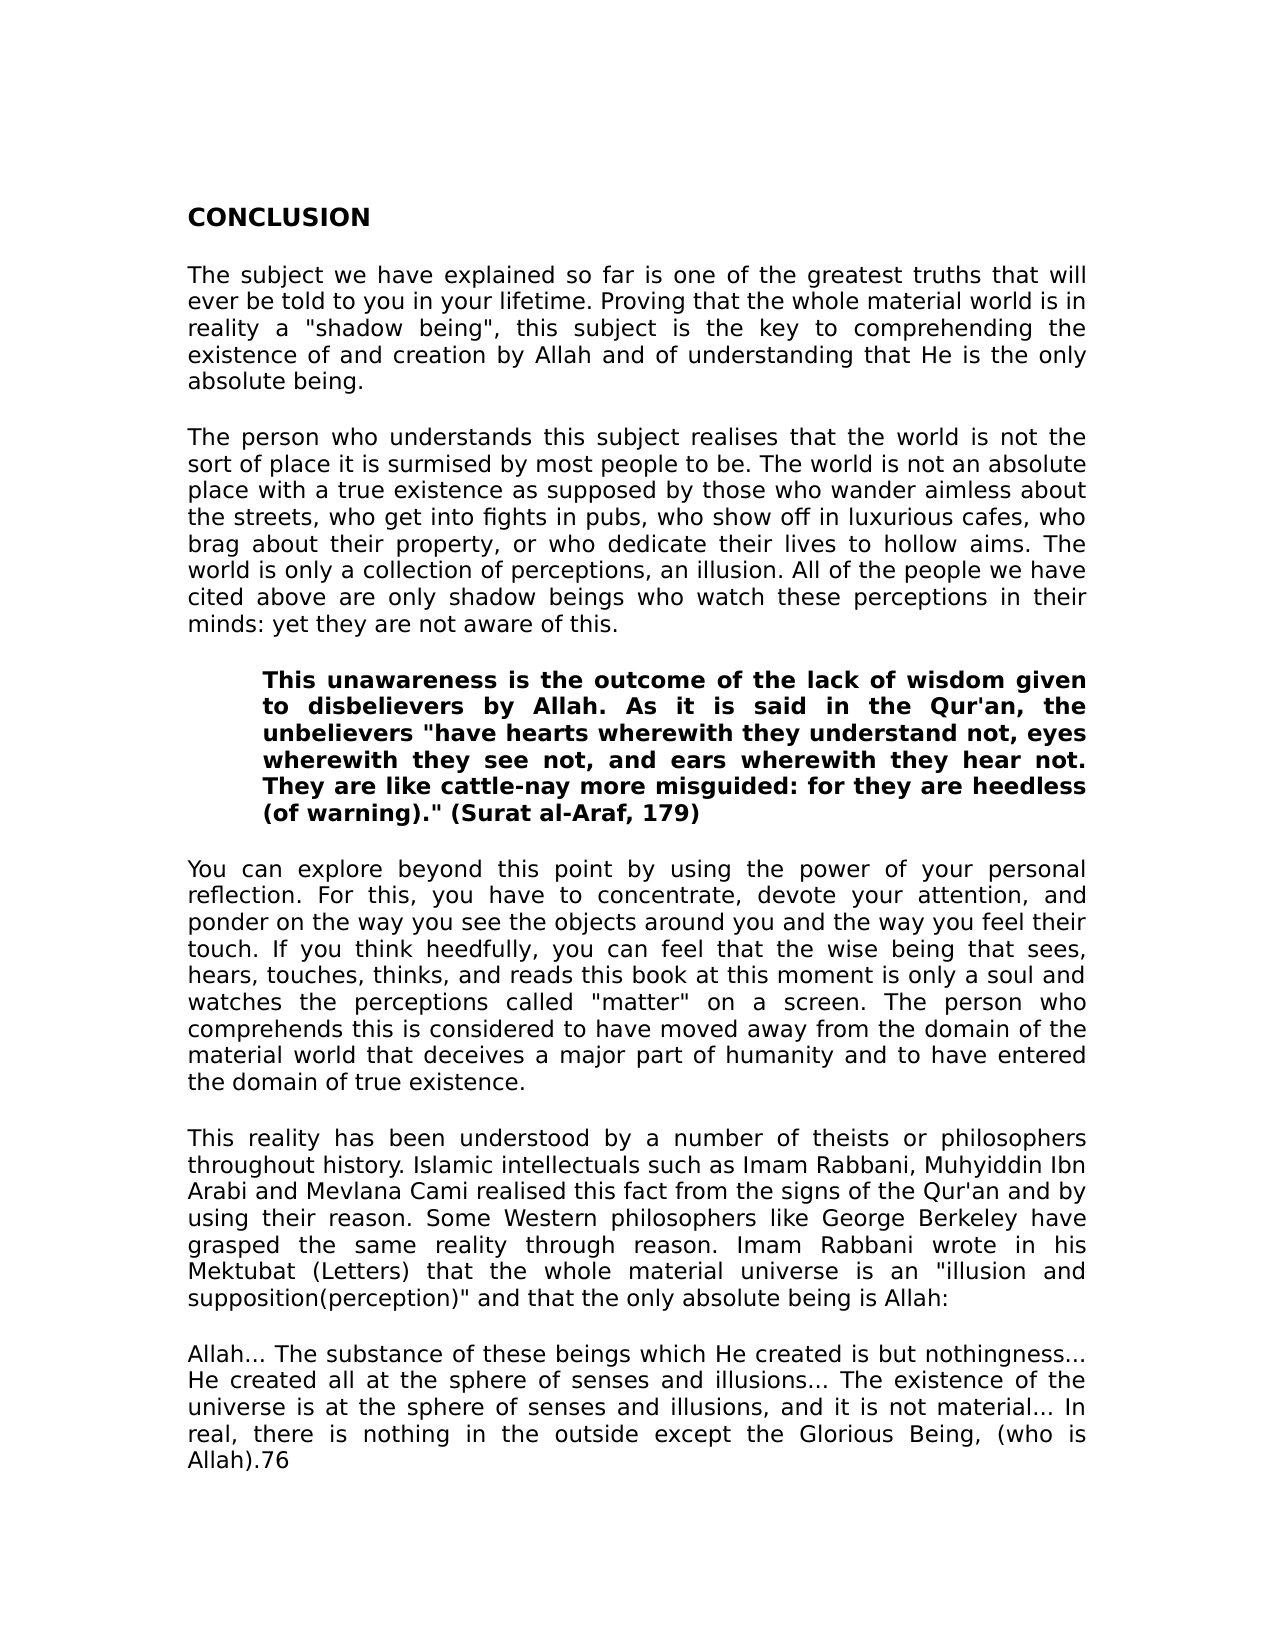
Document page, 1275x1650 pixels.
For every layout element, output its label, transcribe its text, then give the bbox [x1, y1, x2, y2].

text The person who understands this subject realises that the world is not the sort of place it is surmised by most people to be. The world is not an absolute place with a true existence as supposed by those who wander aimless about the streets, who get into fights in pubs, who show off in luxurious cafes, who brag about their property, or who dedicate their lives to hollow aims. The world is only a collection of perceptions, an illusion. All of the people we have cited above are only shadow beings who watch these perceptions in their minds: yet they are not aware of this. [187, 424, 1088, 638]
text This reality has been understood by a number of theists or philosophers throughout history. Islamic intellectuals such as Imam Rabbani, Muhyiddin Ibn Arabi and Mevlana Cami realised this fact from the signs of the Qur'an and by using their reason. Some Western philosophers like George Berkeley have grasped the same reality through reason. Imam Rabbani wrote in his Mektubat (Letters) that the whole material universe is an "illusion and supposition(perception)" and that the only absolute being is Allah: [187, 1125, 1088, 1312]
text You can explore beyond this point by using the power of your personal reflection. For this, you have to concentrate, devote your attention, and ponder on the way you see the objects around you and the way you feel their touch. If you think heedfully, you can feel that the wise being that sees, hears, touches, thinks, and reads this book at this moment is only a soul and watches the perceptions called "matter" on a screen. The person who comprehends this is considered to have moved away from the domain of the material world that deceives a major part of humanity and to have entered the domain of true existence. [187, 856, 1088, 1096]
text Conclusion [187, 203, 1088, 233]
text The subject we have explained so far is one of the greatest truths that will ever be told to you in your lifetime. Proving that the whole material world is in reality a "shadow being", this subject is the key to comprehending the existence of and creation by Allah and of understanding that He is the only absolute being. [187, 262, 1088, 395]
text Allah... The substance of these beings which He created is but nothingness... He created all at the sphere of senses and illusions... The existence of the universe is at the sphere of senses and illusions, and it is not material... In real, there is nothing in the outside except the Glorious Being, (who is Allah).76 [187, 1341, 1088, 1474]
text This unawareness is the outcome of the lack of wisdom given to disbelievers by Allah. As it is said in the Qur'an, the unbelievers "have hearts wherewith they understand not, eyes wherewith they see not, and ears wherewith they hear not. They are like cattle-nay more misguided: for they are heedless (of warning)." (Surat al-Araf, 179) [262, 667, 1088, 827]
